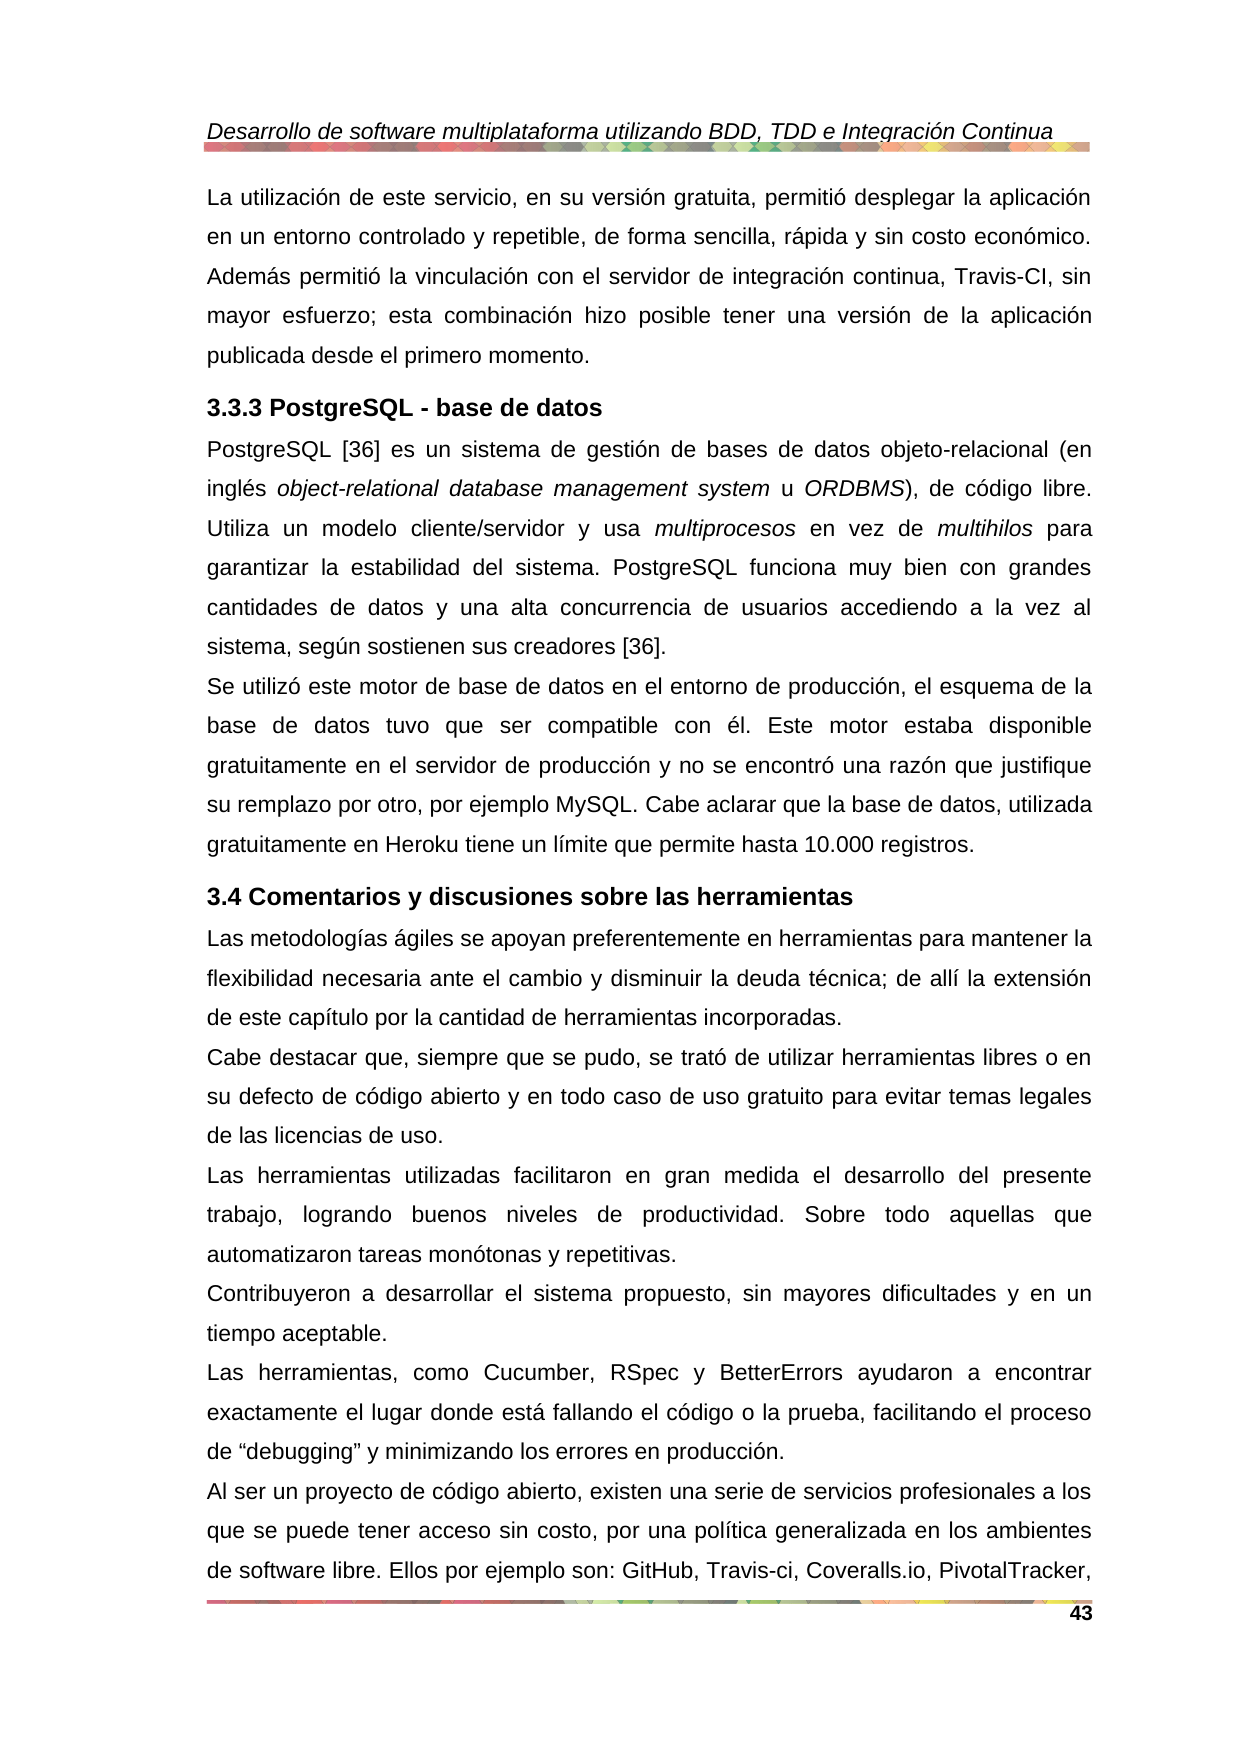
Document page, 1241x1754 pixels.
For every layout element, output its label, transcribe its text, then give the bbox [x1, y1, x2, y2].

text Contribuyeron a desarrollar el sistema propuesto, sin mayores dificultades y en un tiempo aceptable. [207, 1280, 1093, 1346]
text [206, 1600, 1093, 1604]
text Se utilizó este motor de base de datos en el entorno de producción, el esquema de la base de datos tuvo que ser compatible con él. Este motor estaba disponible gratuitamente en el servidor de producción y no se encontró una razón que justifique su remplazo por otro, por ejemplo MySQL. Cabe aclarar que la base de datos, utilizada gratuitamente en Heroku tiene un límite que permite hasta 10.000 registros. [207, 673, 1093, 857]
text Las herramientas, como Cucumber, RSpec y BetterErrors ayudaron a encontrar exactamente el lugar donde está fallando el código o la prueba, facilitando el proceso de “debugging” y minimizando los errores en producción. [207, 1359, 1093, 1465]
list 3.3.3 PostgreSQL - base de datos [207, 393, 1093, 422]
text [203, 142, 1090, 152]
text Las herramientas utilizadas facilitaron en gran medida el desarrollo del presente trabajo, logrando buenos niveles de productividad. Sobre todo aquellas que automatizaron tareas monótonas y repetitivas. [207, 1162, 1093, 1267]
text La utilización de este servicio, en su versión gratuita, permitió desplegar la aplicación en un entorno controlado y repetible, de forma sencilla, rápida y sin costo económico. Además permitió la vinculación con el servidor de integración continua, Travis-CI, sin mayor esfuerzo; esta combinación hizo posible tener una versión de la aplicación publicada desde el primero momento. [207, 184, 1093, 368]
text Cabe destacar que, siempre que se pudo, se trató de utilizar herramientas libres o en su defecto de código abierto y en todo caso de uso gratuito para evitar temas legales de las licencias de uso. [207, 1043, 1093, 1149]
text 3.4 Comentarios y discusiones sobre las herramientas [207, 882, 1093, 911]
text PostgreSQL [36] es un sistema de gestión de bases de datos objeto-relacional (en inglés object-relational database management system u ORDBMS), de código libre. Utiliza un modelo cliente/servidor y usa multiprocesos en vez de multihilos para garantizar la estabilidad del sistema. PostgreSQL funciona muy bien con grandes cantidades de datos y una alta concurrencia de usuarios accediendo a la vez al sistema, según sostienen sus creadores [36]. [207, 436, 1093, 660]
text Las metodologías ágiles se apoyan preferentemente en herramientas para mantener la flexibilidad necesaria ante el cambio y disminuir la deuda técnica; de allí la extensión de este capítulo por la cantidad de herramientas incorporadas. [207, 925, 1093, 1030]
text Al ser un proyecto de código abierto, existen una serie de servicios profesionales a los que se puede tener acceso sin costo, por una política generalizada en los ambientes de software libre. Ellos por ejemplo son: GitHub, Travis-ci, Coveralls.io, PivotalTracker, [207, 1478, 1093, 1583]
